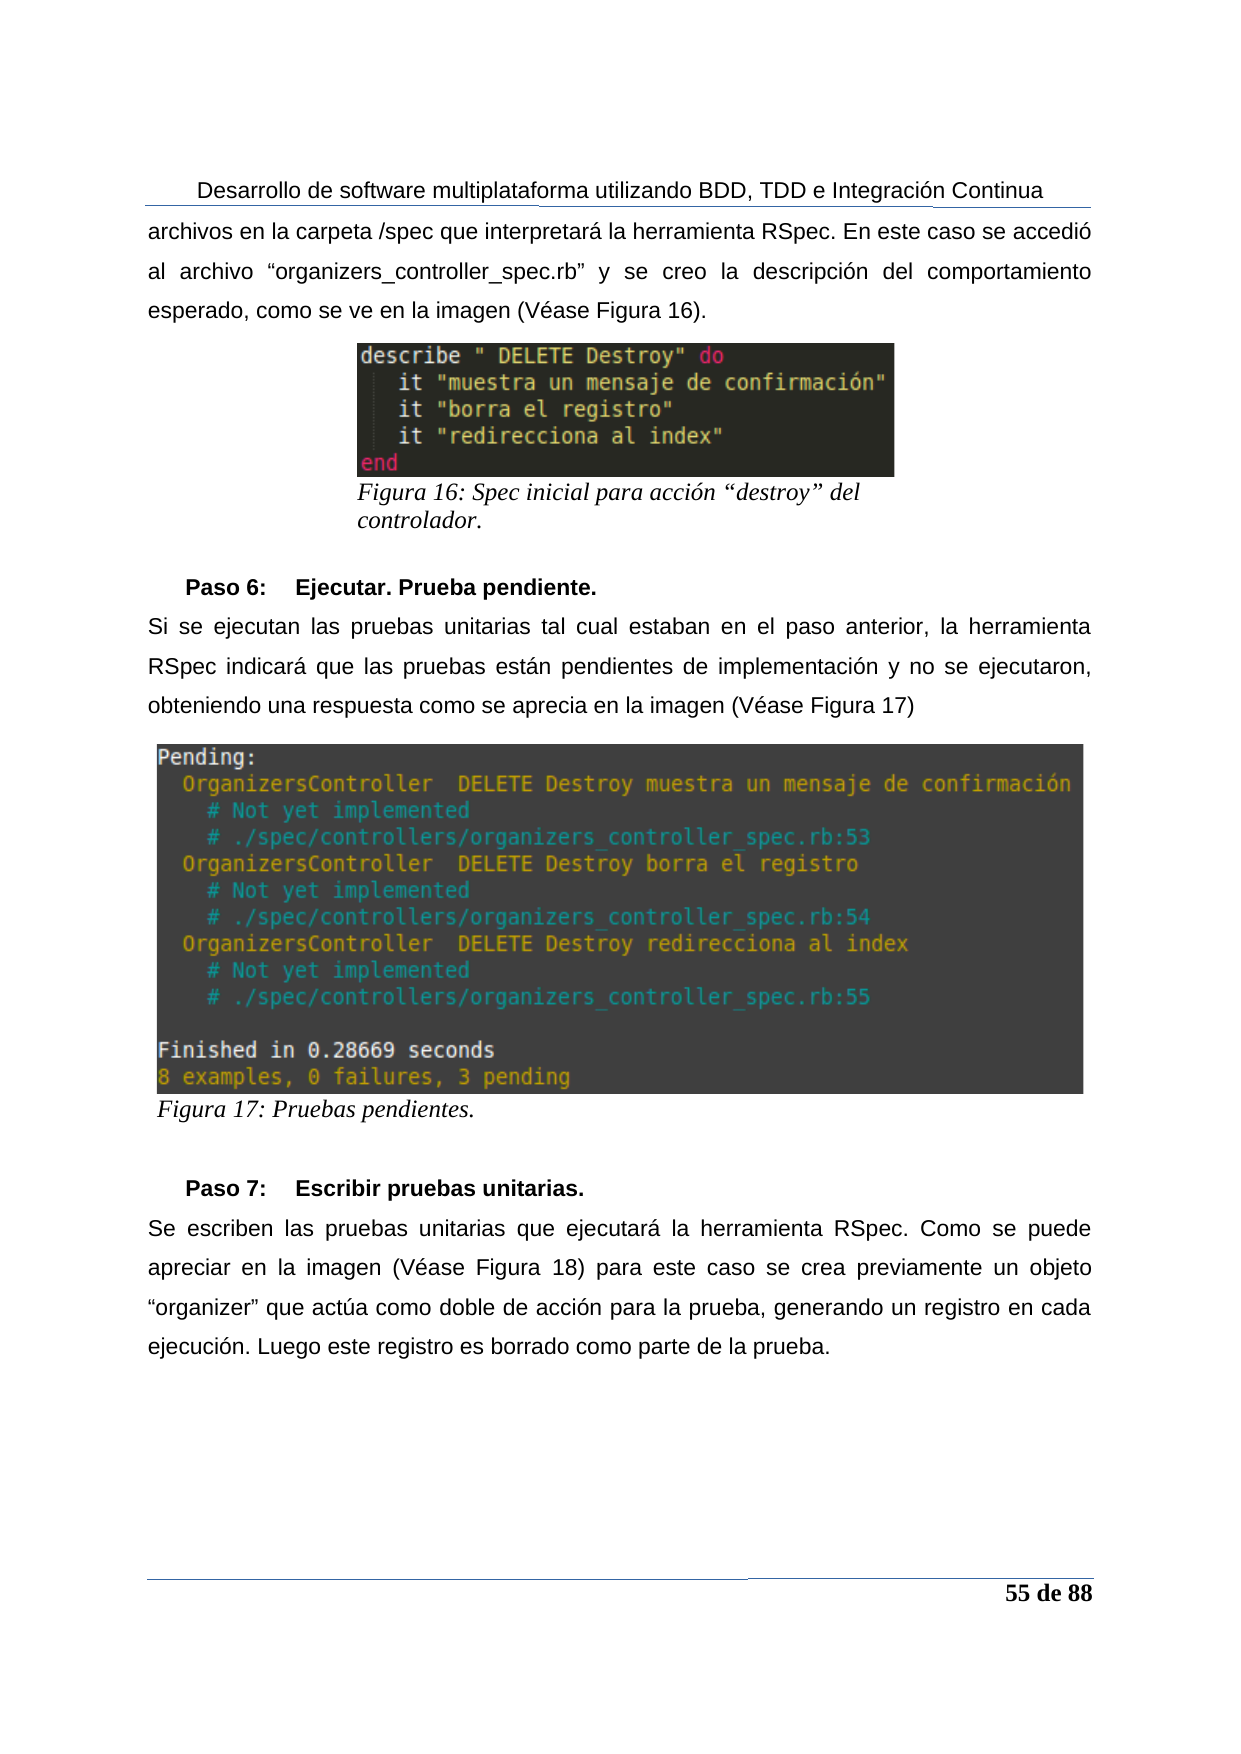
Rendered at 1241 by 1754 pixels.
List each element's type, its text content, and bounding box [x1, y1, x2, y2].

list Escribir pruebas unitarias. [185, 1175, 1093, 1202]
text Se escriben las pruebas unitarias que ejecutará la herramienta RSpec. Como se puede apreciar en la imagen (Véase Figura 18) para este caso se crea previamente un objeto “organizer” que actúa como doble de acción para la prueba, generando un registro en cada ejecución. Luego este registro es borrado como parte de la prueba. [148, 1215, 1093, 1360]
text Figura 16: Spec inicial para acción “destroy” del controlador. [357, 477, 894, 534]
text archivos en la carpeta /spec que interpretará la herramienta RSpec. En este caso se accedió al archivo “organizers_controller_spec.rb” y se creo la descripción del comportamiento esperado, como se ve en la imagen (Véase Figura 16). [148, 218, 1093, 324]
text Si se ejecutan las pruebas unitarias tal cual estaban en el paso anterior, la herramienta RSpec indicará que las pruebas están pendientes de implementación y no se ejecutaron, obteniendo una respuesta como se aprecia en la imagen (Véase Figura 17) [148, 613, 1093, 718]
list Ejecutar. Prueba pendiente. [185, 574, 1093, 600]
text Figura 17: Pruebas pendientes. [157, 1094, 1083, 1123]
picture [156, 744, 1084, 1094]
picture [357, 343, 895, 477]
